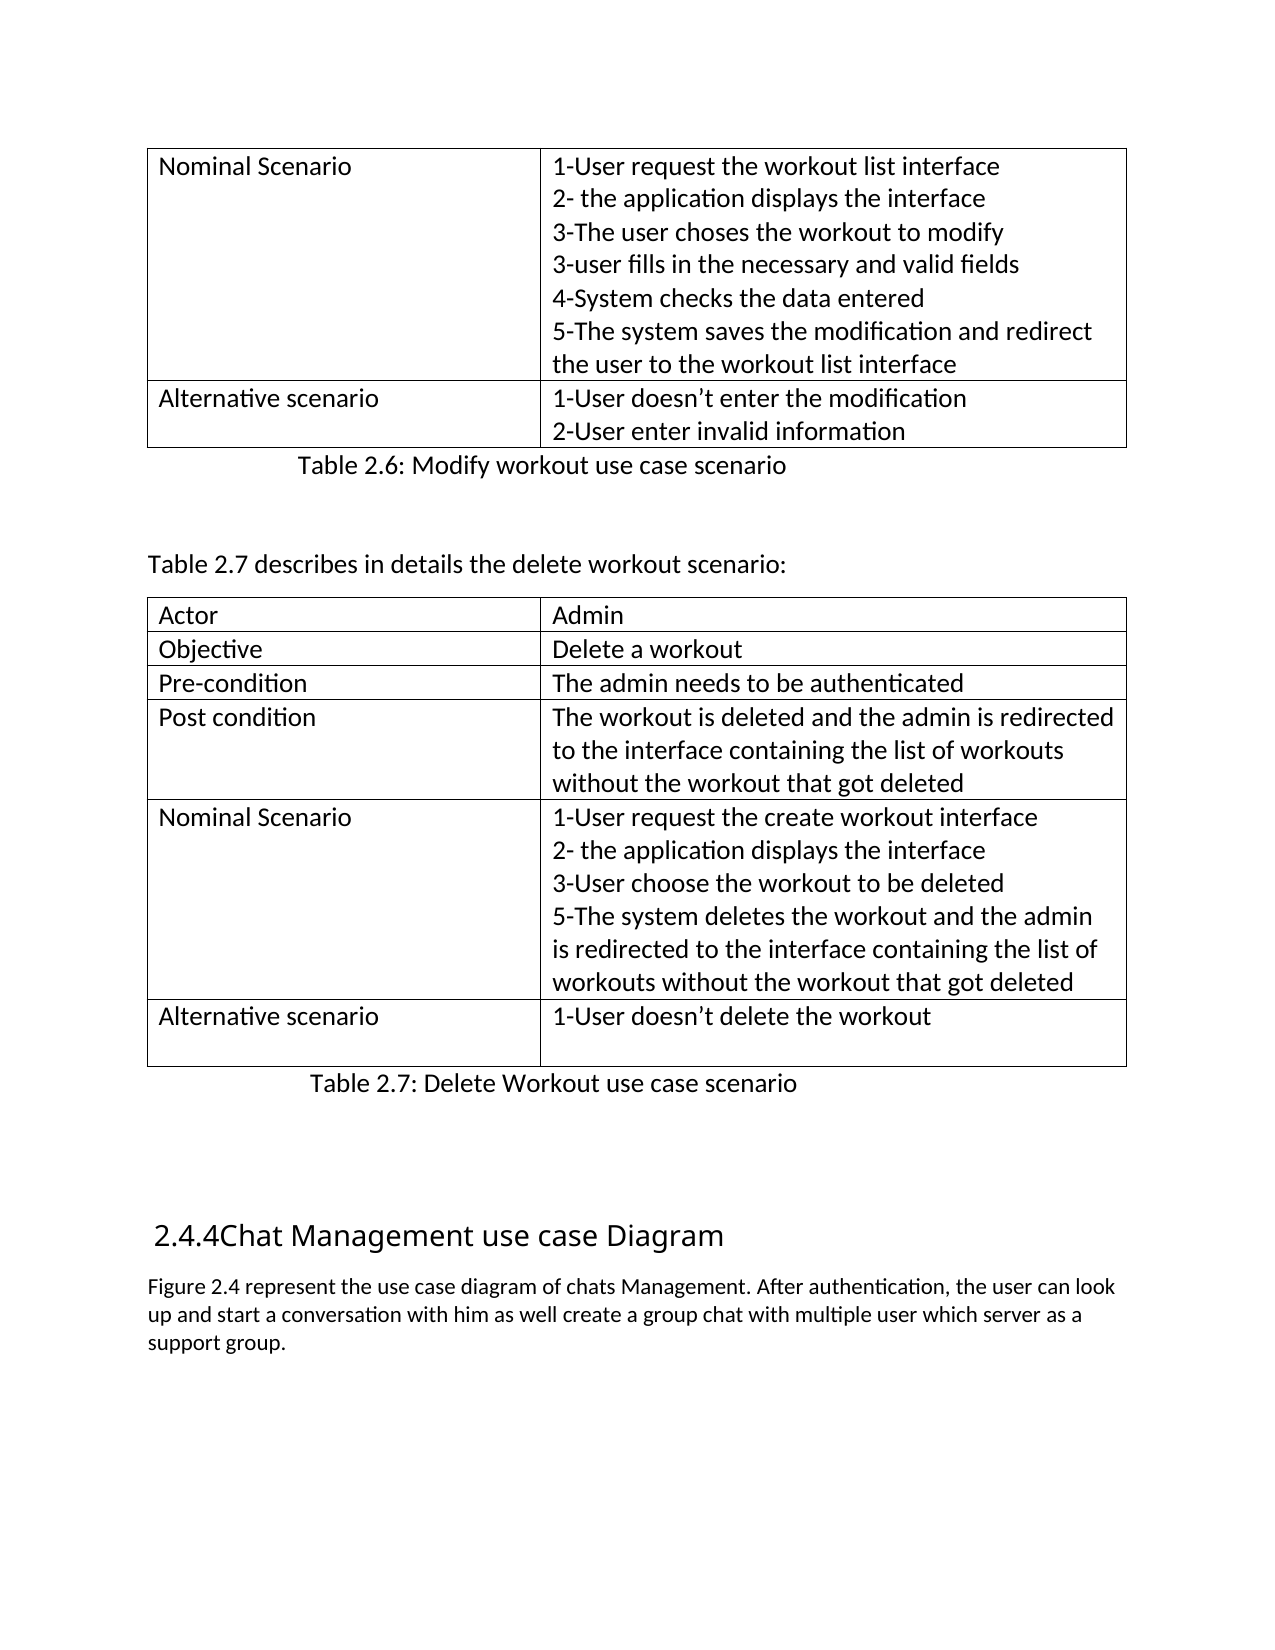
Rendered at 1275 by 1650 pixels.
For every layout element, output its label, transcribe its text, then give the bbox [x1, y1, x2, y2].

table_cell The workout is deleted and the admin is redirected to the interface containing the list of workouts without the workout that got deleted [541, 700, 1126, 799]
table_cell Alternative scenario [148, 381, 540, 447]
table_cell 1-User request the workout list interface 2- the application displays the interface 3-The user choses the workout to modify 3-user fills in the necessary and valid fields 4-System checks the data entered 5-The system saves the modification and redirect the user to the workout list interface [541, 149, 1126, 380]
table_cell 1-User request the create workout interface 2- the application displays the interface 3-User choose the workout to be deleted 5-The system deletes the workout and the admin is redirected to the interface containing the list of workouts without the workout that got deleted [541, 800, 1126, 998]
table_header Actor [148, 598, 540, 631]
table_cell The admin needs to be authenticated [541, 666, 1126, 699]
text Table 2.7: Delete Workout use case scenario [148, 1067, 1127, 1099]
text Table 2.7 describes in details the delete workout scenario: [148, 547, 1127, 580]
table_cell Nominal Scenario [148, 149, 540, 380]
table_cell Nominal Scenario [148, 800, 540, 998]
table_cell Objective [148, 632, 540, 665]
table_header Admin [541, 598, 1126, 631]
table_cell Delete a workout [541, 632, 1126, 665]
table_cell Post condition [148, 700, 540, 799]
text 2.4.4Chat Management use case Diagram [148, 1216, 1127, 1255]
table_cell 1-User doesn’t enter the modification 2-User enter invalid information [541, 381, 1126, 447]
table_cell 1-User doesn’t delete the workout [541, 1000, 1126, 1066]
text Figure 2.4 represent the use case diagram of chats Management. After authentication, the user can look up and start a conversation with him as well create a group chat with multiple user which server as a support group. [148, 1272, 1127, 1356]
table_cell Pre-condition [148, 666, 540, 699]
text Table 2.6: Modify workout use case scenario [148, 448, 1127, 481]
table_cell Alternative scenario [148, 1000, 540, 1066]
